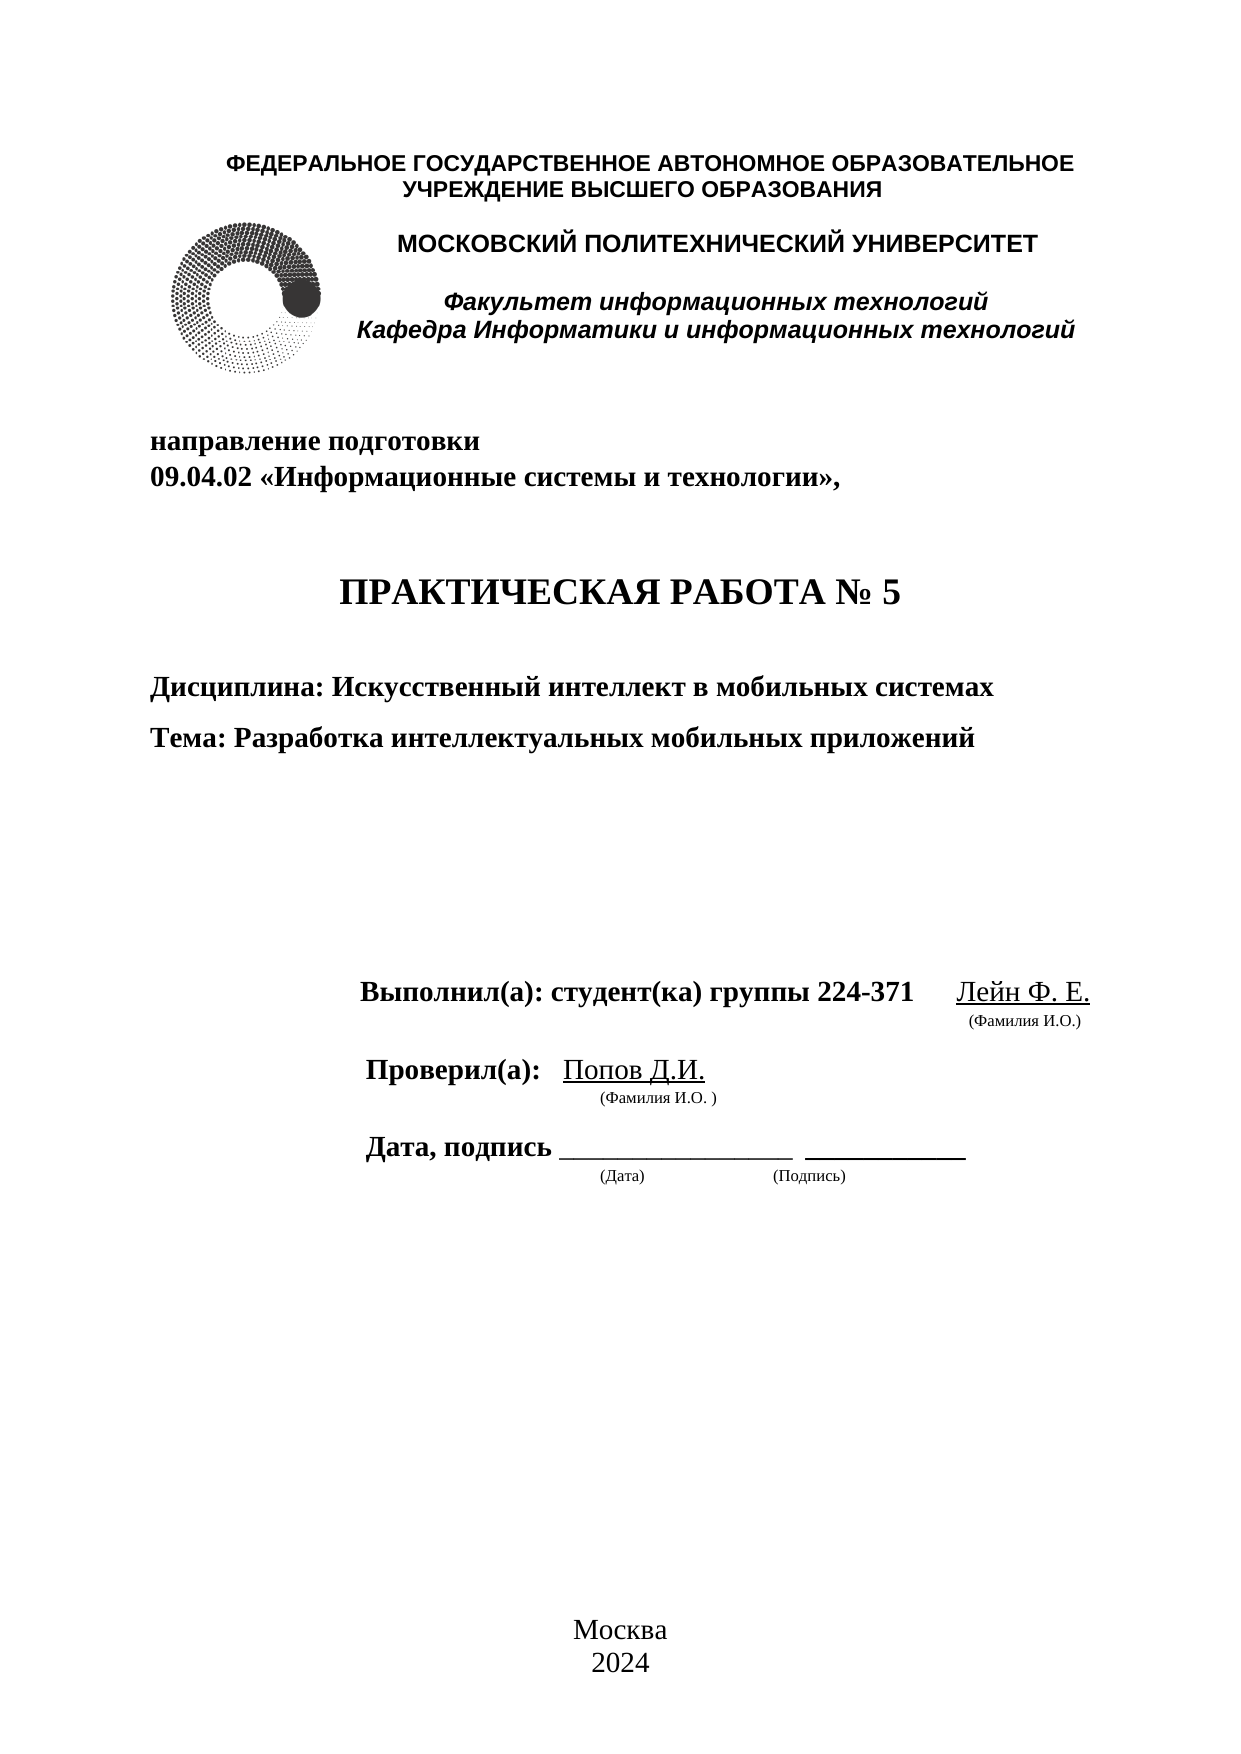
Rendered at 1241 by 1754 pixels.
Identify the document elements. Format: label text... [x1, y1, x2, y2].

text (Фамилия И.О.) [600, 1011, 1090, 1050]
text (Фамилия И.О. ) [600, 1088, 1090, 1128]
text Выполнил(а): студент(ка) группы 224-371 Лейн Ф. Е. [150, 974, 1090, 1008]
text Кафедра Информатики и информационных технологий [326, 315, 1090, 344]
text Дата, подпись ________________ ___________ [216, 1129, 1090, 1163]
text Факультет информационных технологий [326, 287, 1090, 315]
picture [168, 220, 326, 377]
text Тема: Разработка интеллектуальных мобильных приложений [150, 720, 1090, 753]
text (Дата) (Подпись) [600, 1165, 1090, 1184]
text Проверил(а): Попов Д.И. [150, 1052, 1090, 1085]
text МОСКОВСКИЙ ПОЛИТЕХНИЧЕСКИЙ УНИВЕРСИТЕТ [326, 229, 1090, 258]
text 09.04.02 «Информационные системы и технологии», [150, 459, 1090, 493]
text ПРАКТИЧЕСКАЯ РАБОТА № 5 [150, 569, 1090, 612]
text направление подготовки [150, 423, 1090, 457]
text Дисциплина: Искусственный интеллект в мобильных системах [150, 669, 1090, 703]
text ФЕДЕРАЛЬНОЕ ГОСУДАРСТВЕННОЕ АВТОНОМНОЕ ОБРАЗОВАТЕЛЬНОЕ УЧРЕЖДЕНИЕ ВЫСШЕГО ОБРАЗОВАНИЯ [150, 150, 1135, 203]
